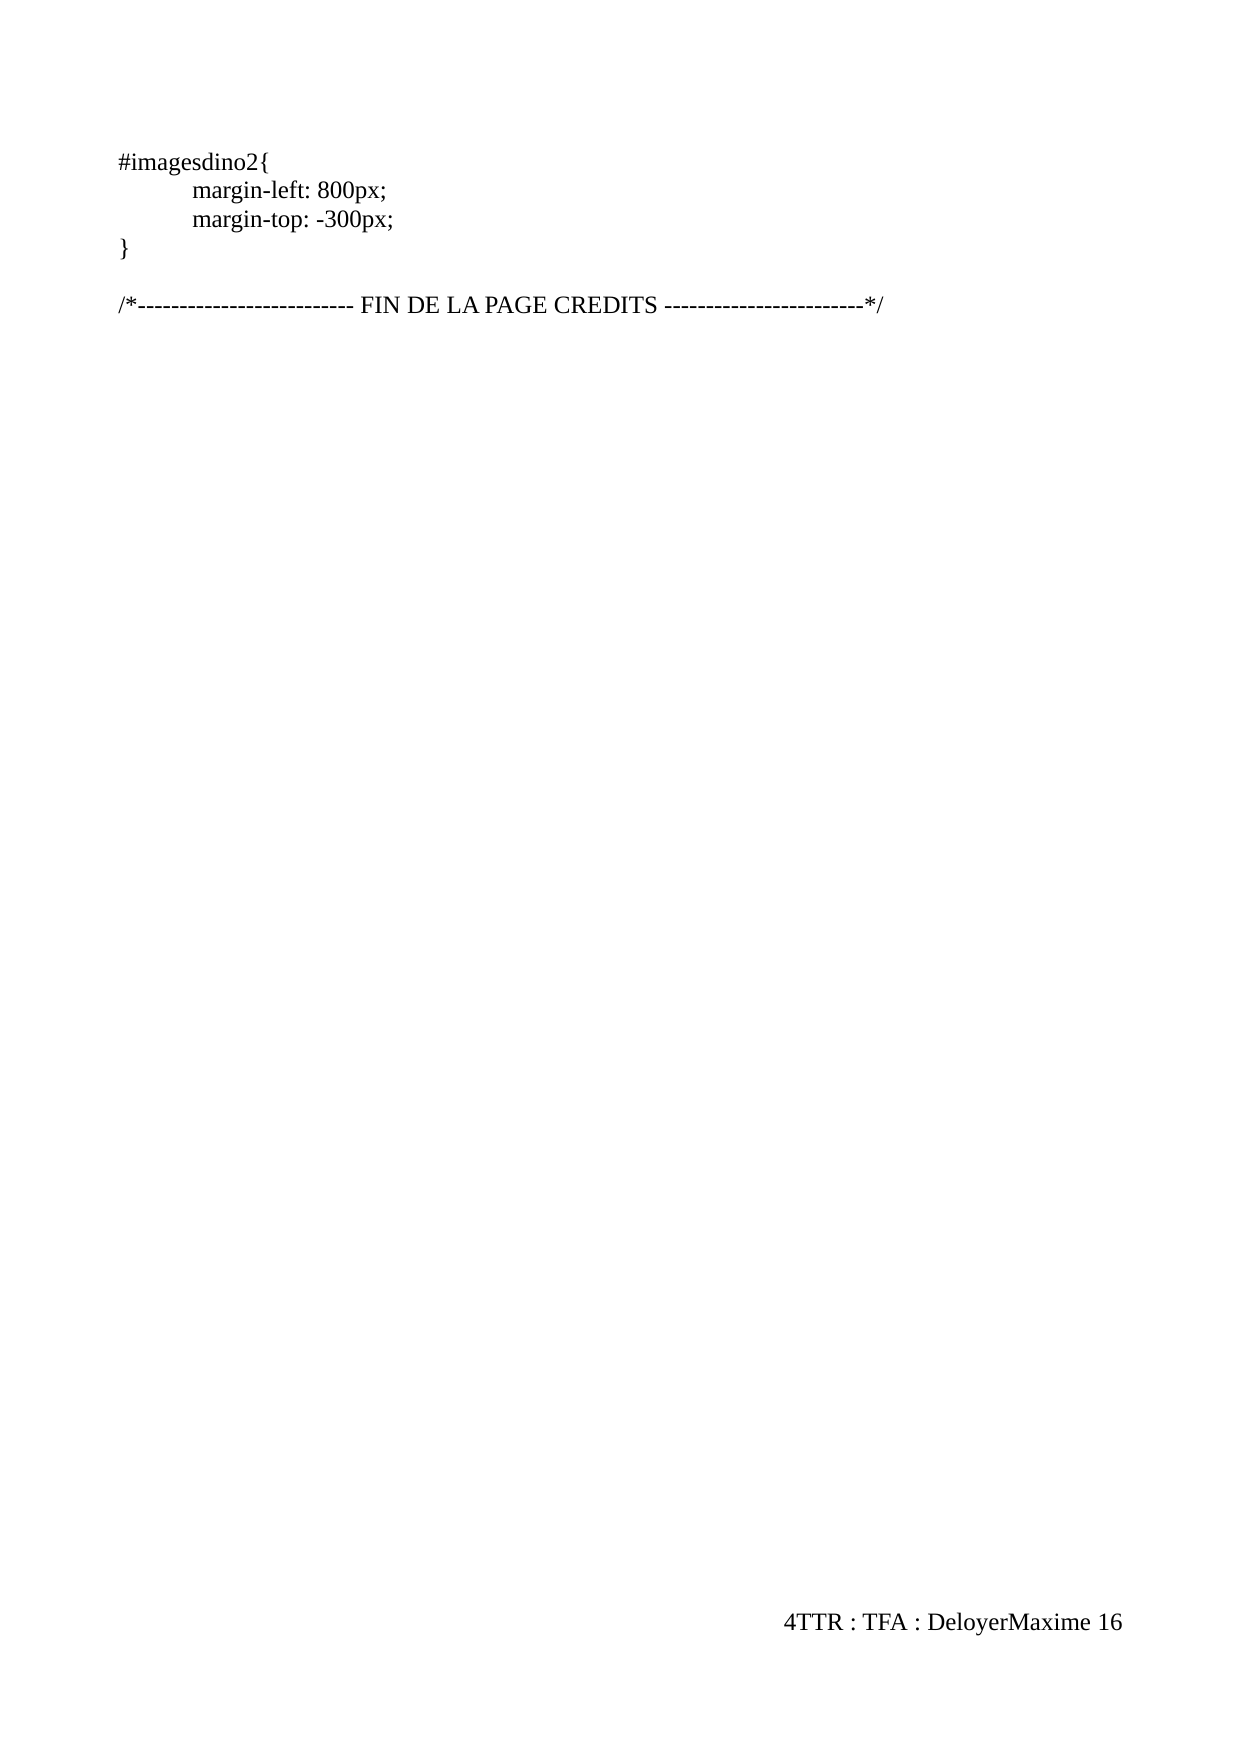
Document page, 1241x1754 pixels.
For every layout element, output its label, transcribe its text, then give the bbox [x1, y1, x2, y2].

text } [118, 233, 1122, 262]
text margin-left: 800px; [118, 176, 1122, 204]
text /*-------------------------- FIN DE LA PAGE CREDITS ------------------------*/ [118, 291, 1122, 319]
text #imagesdino2{ [118, 147, 1122, 176]
text margin-top: -300px; [118, 204, 1122, 233]
